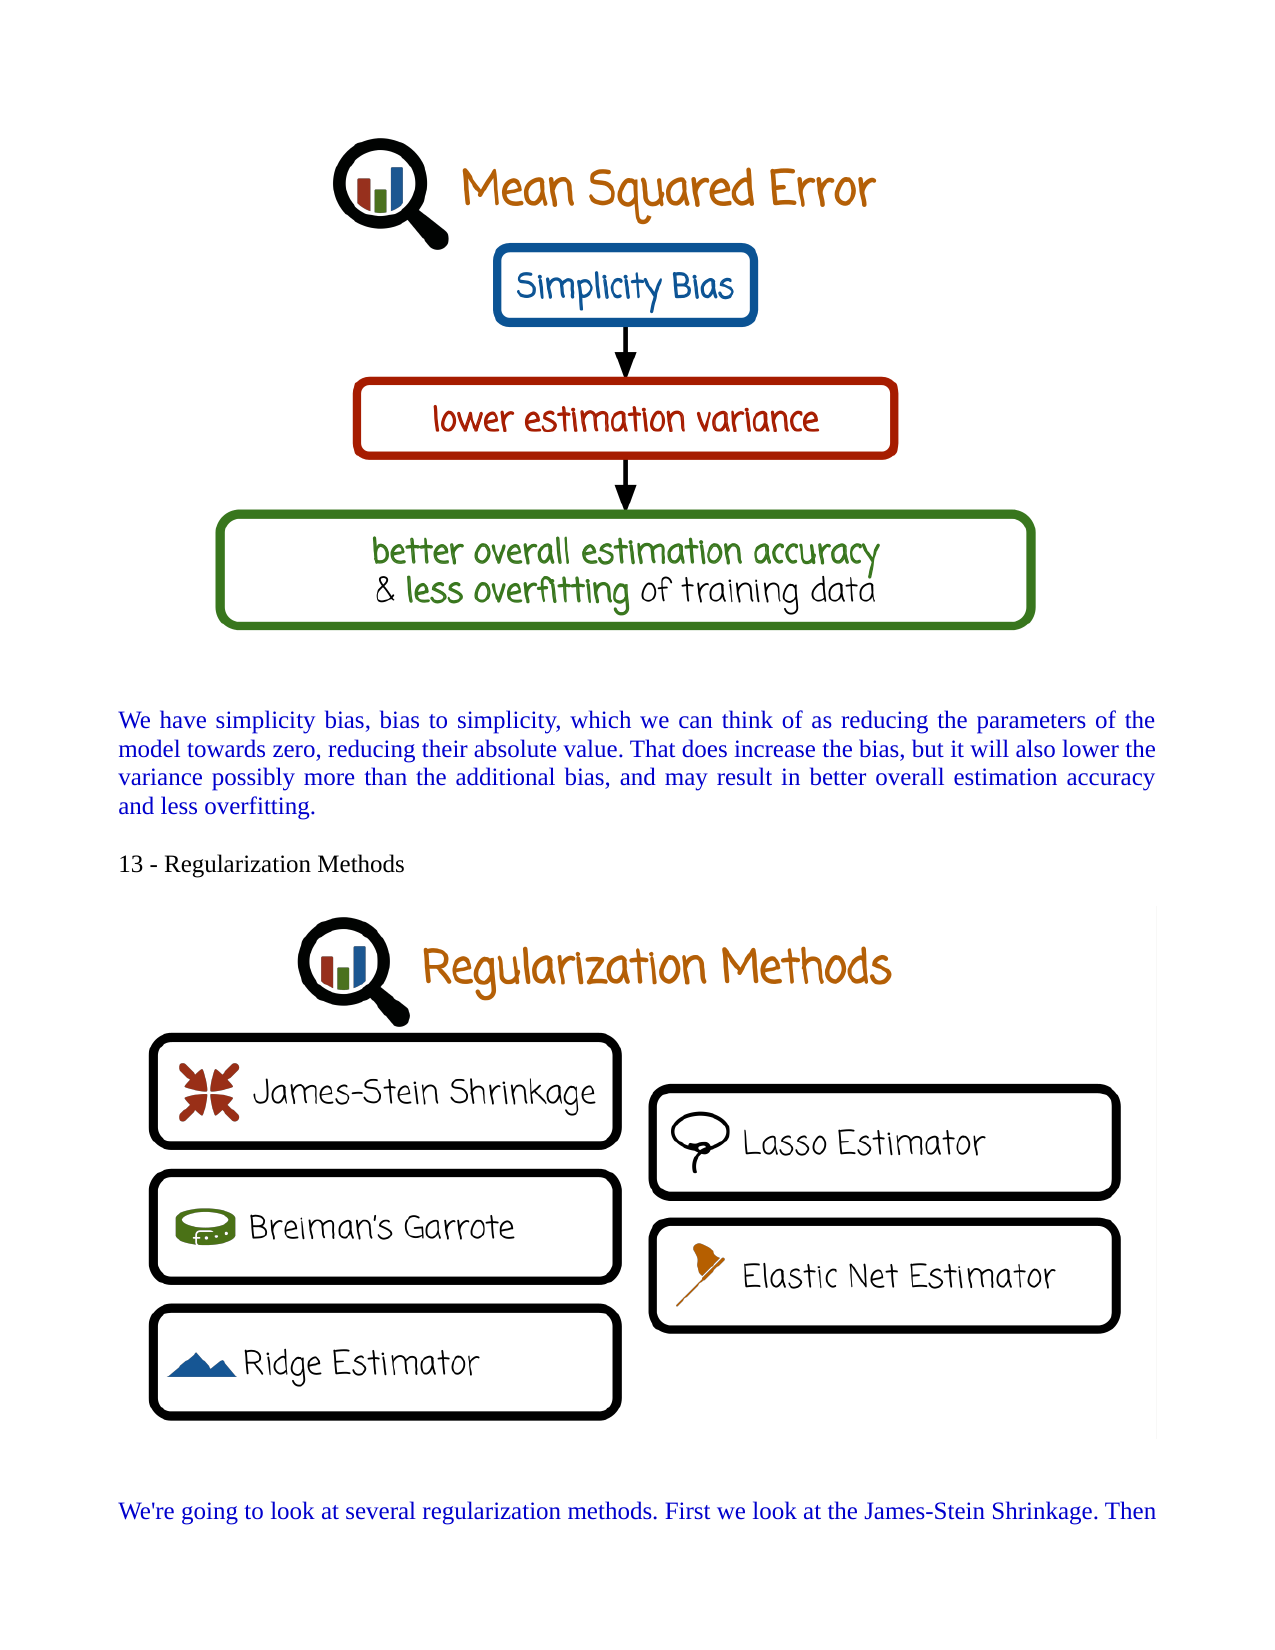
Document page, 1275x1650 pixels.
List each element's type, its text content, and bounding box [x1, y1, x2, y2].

picture [118, 906, 1157, 1439]
text We have simplicity bias, bias to simplicity, which we can think of as reducing the parameters of the model towards zero, reducing their absolute value. That does increase the bias, but it will also lower the variance possibly more than the additional bias, and may result in better overall estimation accuracy and less overfitting. [118, 705, 1157, 820]
text 13 - Regularization Methods [118, 849, 1157, 877]
text We're going to look at several regularization methods. First we look at the James-Stein Shrinkage. Then [118, 1496, 1157, 1524]
picture [118, 118, 1157, 648]
